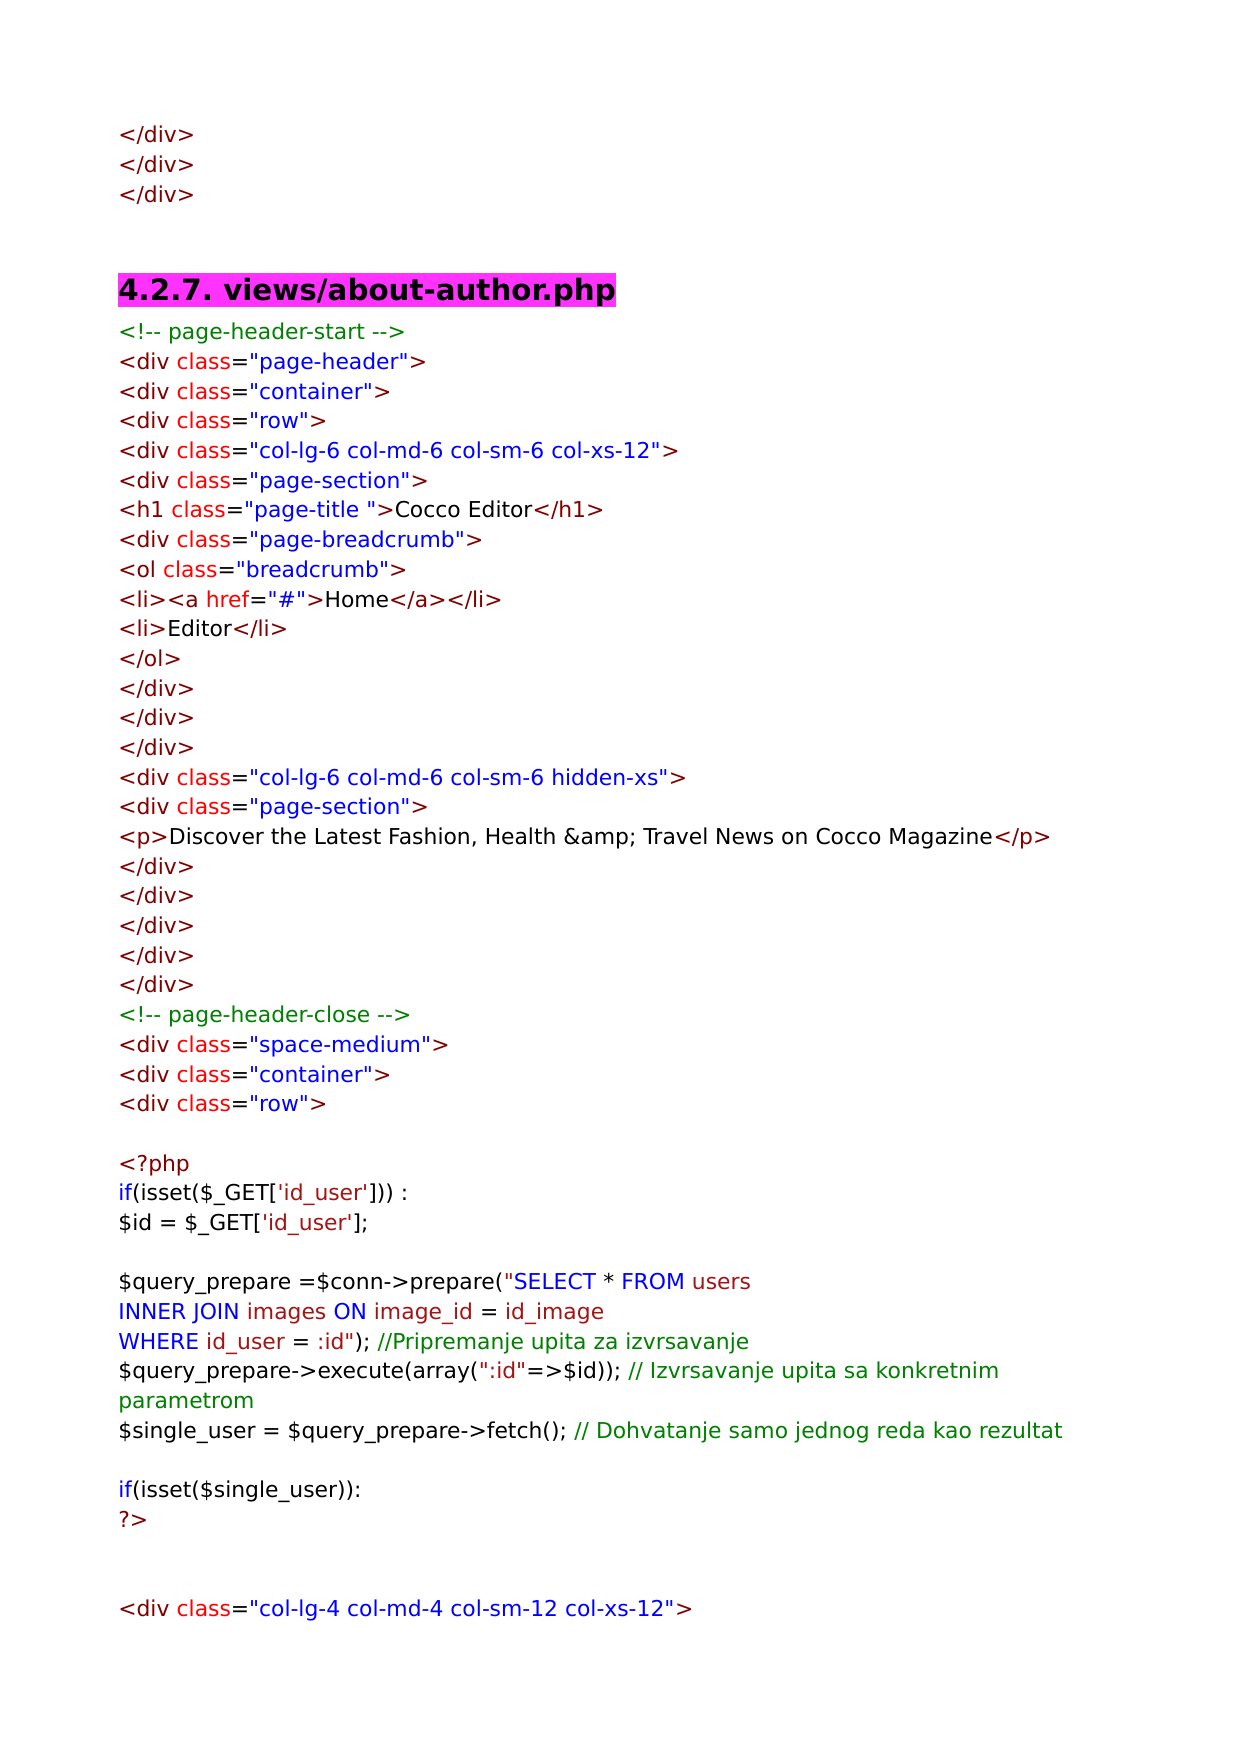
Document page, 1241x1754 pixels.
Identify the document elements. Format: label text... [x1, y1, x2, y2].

text INNER JOIN images ON image_id = id_image [118, 1295, 1122, 1325]
text <div class="row"> [118, 404, 1122, 434]
text </ol> [118, 642, 1122, 672]
text $id = $_GET['id_user']; [118, 1206, 1122, 1236]
text </div> [118, 148, 1122, 177]
text <div class="page-section"> [118, 790, 1122, 820]
text <!-- page-header-close --> [118, 998, 1122, 1028]
text ?> [118, 1503, 1122, 1532]
text $query_prepare->execute(array(":id"=>$id)); // Izvrsavanje upita sa konkretnim parametrom [118, 1354, 1122, 1414]
text <li>Editor</li> [118, 612, 1122, 642]
text if(isset($single_user)): [118, 1473, 1122, 1503]
text <div class="page-section"> [118, 464, 1122, 493]
text <div class="col-lg-6 col-md-6 col-sm-6 hidden-xs"> [118, 761, 1122, 790]
text </div> [118, 968, 1122, 998]
text <li><a href="#">Home</a></li> [118, 582, 1122, 612]
text <div class="space-medium"> [118, 1028, 1122, 1057]
text <!-- page-header-start --> [118, 319, 1122, 345]
subtitle 4.2.7. views/about-author.php [118, 273, 1122, 307]
text <div class="col-lg-4 col-md-4 col-sm-12 col-xs-12"> [118, 1592, 1122, 1621]
text <h1 class="page-title ">Cocco Editor</h1> [118, 493, 1122, 523]
text <?php [118, 1147, 1122, 1176]
text </div> [118, 177, 1122, 207]
text <p>Discover the Latest Fashion, Health &amp; Travel News on Cocco Magazine</p> [118, 820, 1122, 850]
text </div> [118, 701, 1122, 731]
text </div> [118, 879, 1122, 909]
text </div> [118, 909, 1122, 939]
text </div> [118, 118, 1122, 148]
text <div class="container"> [118, 375, 1122, 404]
text <div class="col-lg-6 col-md-6 col-sm-6 col-xs-12"> [118, 434, 1122, 464]
text $query_prepare =$conn->prepare("SELECT * FROM users [118, 1265, 1122, 1295]
text <div class="page-header"> [118, 345, 1122, 375]
text <div class="page-breadcrumb"> [118, 523, 1122, 553]
text </div> [118, 850, 1122, 879]
text </div> [118, 672, 1122, 701]
text WHERE id_user = :id"); //Pripremanje upita za izvrsavanje [118, 1325, 1122, 1354]
text <div class="container"> [118, 1057, 1122, 1087]
text </div> [118, 731, 1122, 761]
text </div> [118, 939, 1122, 968]
text $single_user = $query_prepare->fetch(); // Dohvatanje samo jednog reda kao rezultat [118, 1414, 1122, 1443]
text <div class="row"> [118, 1087, 1122, 1117]
text if(isset($_GET['id_user'])) : [118, 1176, 1122, 1206]
text <ol class="breadcrumb"> [118, 553, 1122, 582]
